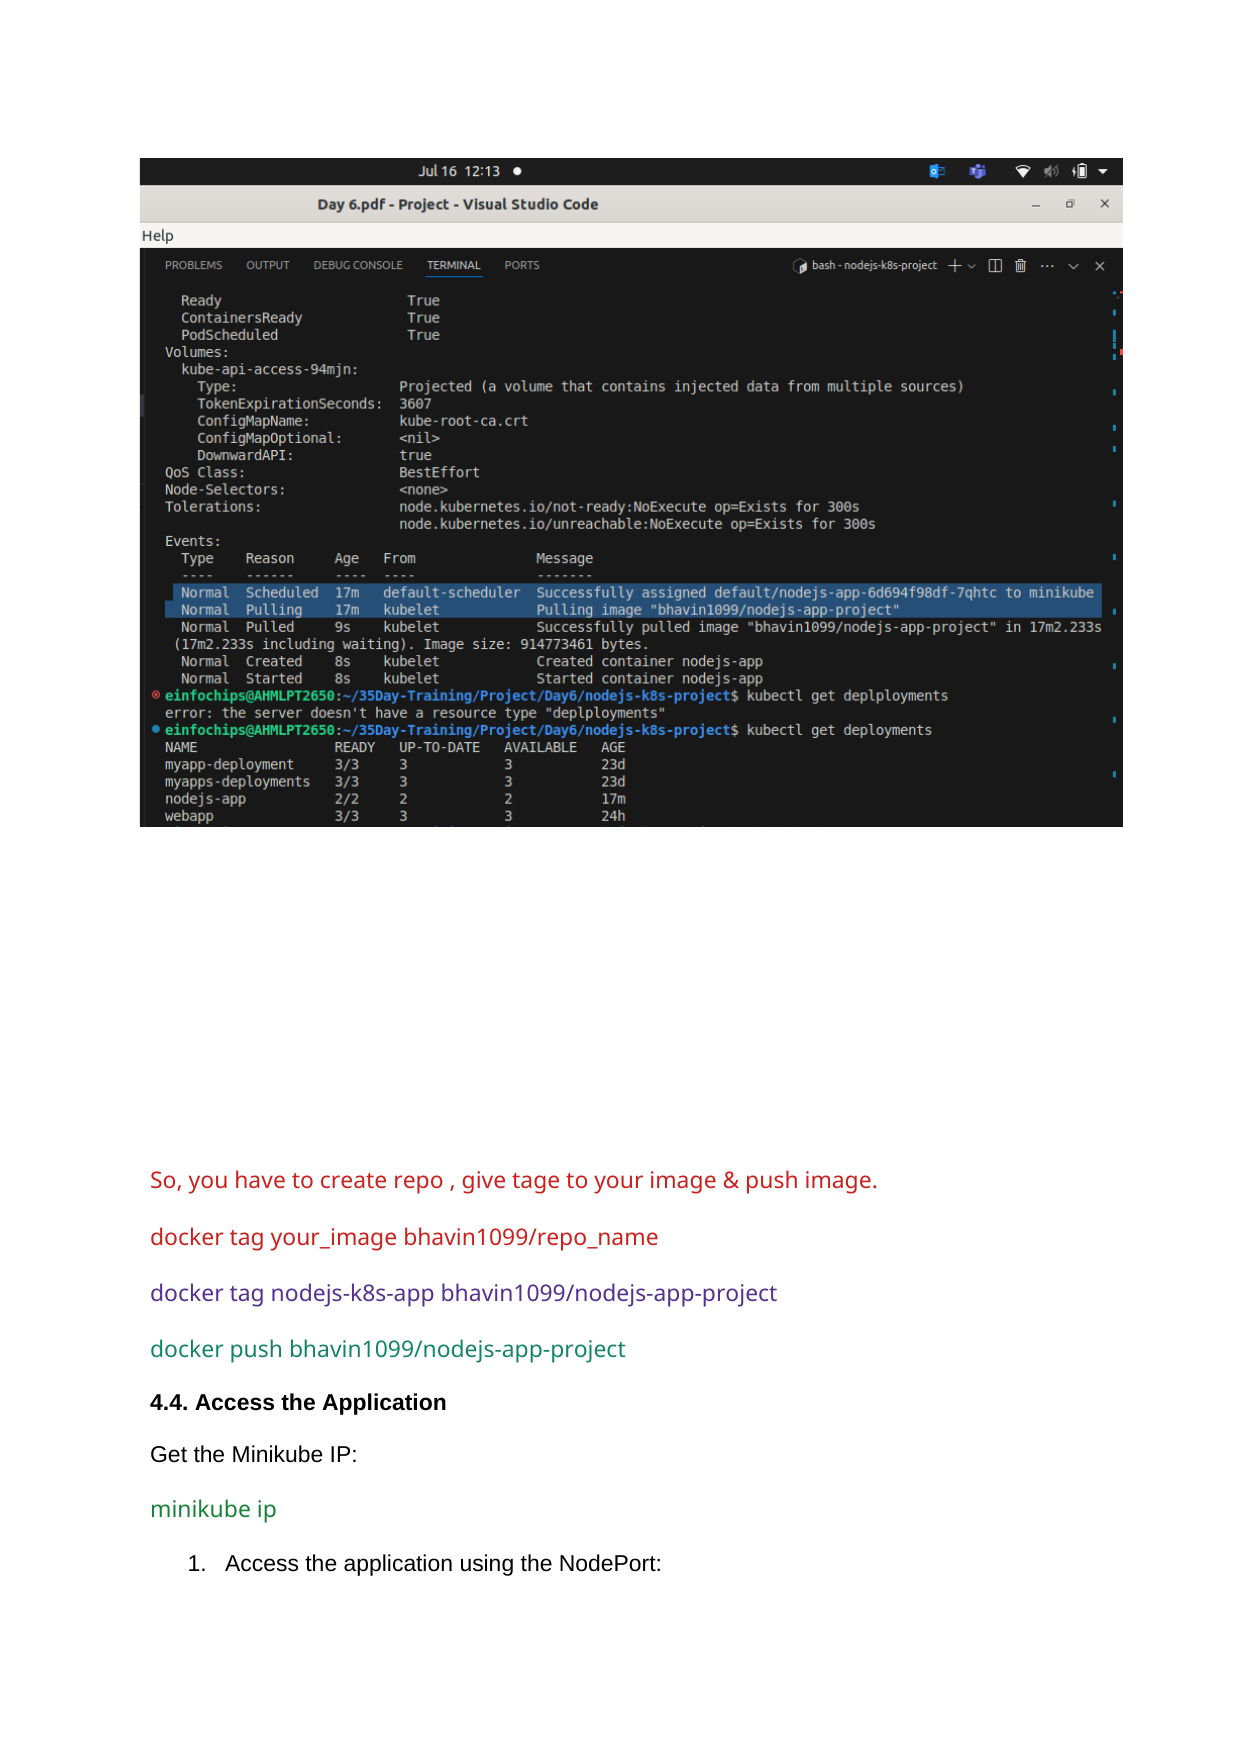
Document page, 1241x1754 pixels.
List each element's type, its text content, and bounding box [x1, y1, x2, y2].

picture [139, 158, 1123, 827]
text docker tag your_image bhavin1099/repo_name [150, 1221, 1090, 1252]
list Access the application using the NodePort: [187, 1549, 1090, 1602]
text docker push bhavin1099/nodejs-app-project [150, 1333, 1090, 1364]
text docker tag nodejs-k8s-app bhavin1099/nodejs-app-project [150, 1277, 1090, 1308]
text So, you have to create repo , give tage to your image & push image. [150, 1164, 1090, 1196]
text Get the Minikube IP: minikube ip [150, 1441, 1090, 1524]
text 4.4. Access the Application [150, 1389, 1090, 1416]
